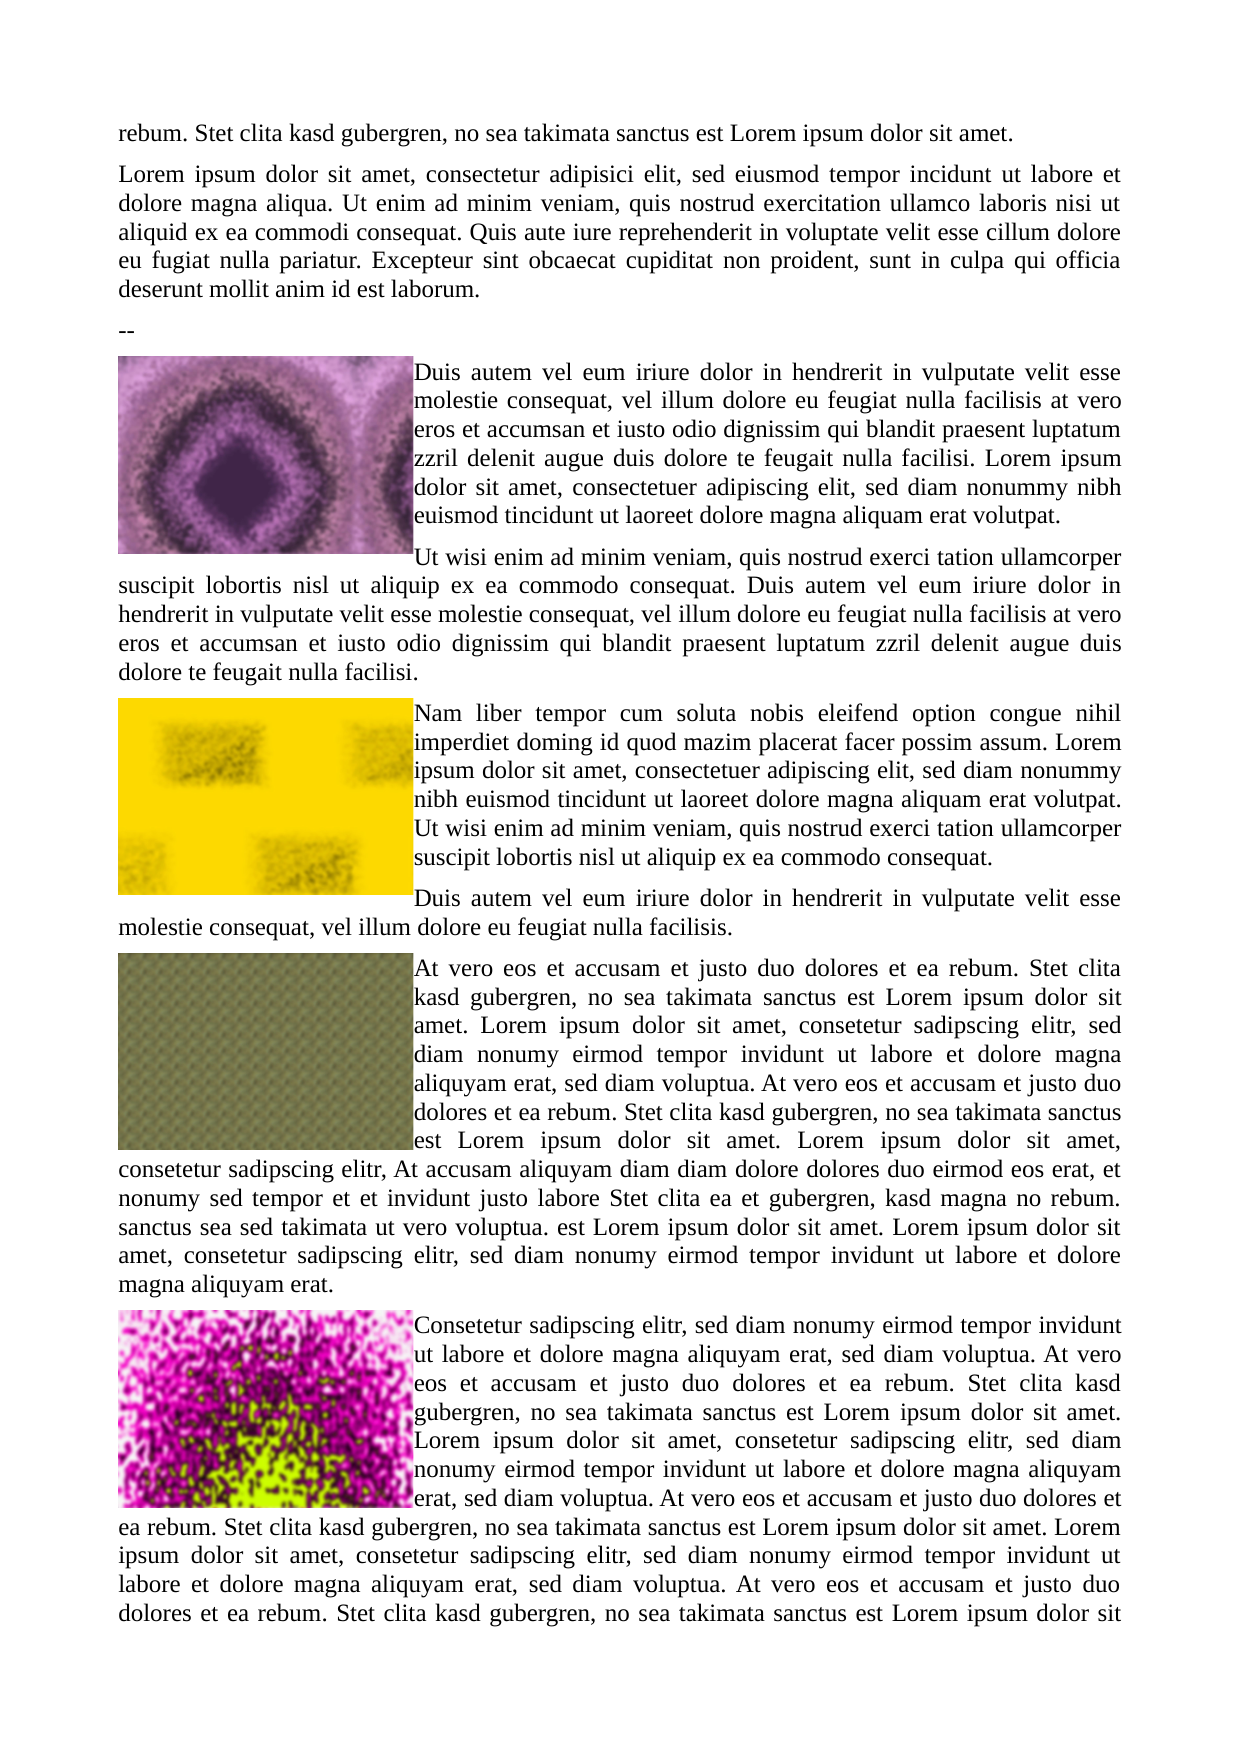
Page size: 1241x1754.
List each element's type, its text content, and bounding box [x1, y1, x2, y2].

text rebum. Stet clita kasd gubergren, no sea takimata sanctus est Lorem ipsum dolor sit amet. [118, 118, 1122, 147]
picture [118, 356, 414, 554]
picture [118, 698, 414, 895]
text Duis autem vel eum iriure dolor in hendrerit in vulputate velit esse molestie consequat, vel illum dolore eu feugiat nulla facilisis. [118, 883, 1122, 941]
picture [118, 953, 414, 1150]
text Nam liber tempor cum soluta nobis eleifend option congue nihil imperdiet doming id quod mazim placerat facer possim assum. Lorem ipsum dolor sit amet, consectetuer adipiscing elit, sed diam nonummy nibh euismod tincidunt ut laoreet dolore magna aliquam erat volutpat. Ut wisi enim ad minim veniam, quis nostrud exerci tation ullamcorper suscipit lobortis nisl ut aliquip ex ea commodo consequat. [414, 698, 1122, 871]
text Duis autem vel eum iriure dolor in hendrerit in vulputate velit esse molestie consequat, vel illum dolore eu feugiat nulla facilisis at vero eros et accumsan et iusto odio dignissim qui blandit praesent luptatum zzril delenit augue duis dolore te feugait nulla facilisi. Lorem ipsum dolor sit amet, consectetuer adipiscing elit, sed diam nonummy nibh euismod tincidunt ut laoreet dolore magna aliquam erat volutpat. [414, 357, 1122, 529]
text At vero eos et accusam et justo duo dolores et ea rebum. Stet clita kasd gubergren, no sea takimata sanctus est Lorem ipsum dolor sit amet. Lorem ipsum dolor sit amet, consetetur sadipscing elitr, sed diam nonumy eirmod tempor invidunt ut labore et dolore magna aliquyam erat, sed diam voluptua. At vero eos et accusam et justo duo dolores et ea rebum. Stet clita kasd gubergren, no sea takimata sanctus est Lorem ipsum dolor sit amet. Lorem ipsum dolor sit amet, consetetur sadipscing elitr, At accusam aliquyam diam diam dolore dolores duo eirmod eos erat, et nonumy sed tempor et et invidunt justo labore Stet clita ea et gubergren, kasd magna no rebum. sanctus sea sed takimata ut vero voluptua. est Lorem ipsum dolor sit amet. Lorem ipsum dolor sit amet, consetetur sadipscing elitr, sed diam nonumy eirmod tempor invidunt ut labore et dolore magna aliquyam erat. [118, 953, 1122, 1298]
text Ut wisi enim ad minim veniam, quis nostrud exerci tation ullamcorper suscipit lobortis nisl ut aliquip ex ea commodo consequat. Duis autem vel eum iriure dolor in hendrerit in vulputate velit esse molestie consequat, vel illum dolore eu feugiat nulla facilisis at vero eros et accumsan et iusto odio dignissim qui blandit praesent luptatum zzril delenit augue duis dolore te feugait nulla facilisi. [118, 542, 1122, 686]
text Consetetur sadipscing elitr, sed diam nonumy eirmod tempor invidunt ut labore et dolore magna aliquyam erat, sed diam voluptua. At vero eos et accusam et justo duo dolores et ea rebum. Stet clita kasd gubergren, no sea takimata sanctus est Lorem ipsum dolor sit amet. Lorem ipsum dolor sit amet, consetetur sadipscing elitr, sed diam nonumy eirmod tempor invidunt ut labore et dolore magna aliquyam erat, sed diam voluptua. At vero eos et accusam et justo duo dolores et ea rebum. Stet clita kasd gubergren, no sea takimata sanctus est Lorem ipsum dolor sit amet. Lorem ipsum dolor sit amet, consetetur sadipscing elitr, sed diam nonumy eirmod tempor invidunt ut labore et dolore magna aliquyam erat, sed diam voluptua. At vero eos et accusam et justo duo dolores et ea rebum. Stet clita kasd gubergren, no sea takimata sanctus est Lorem ipsum dolor sit [118, 1311, 1122, 1627]
text Lorem ipsum dolor sit amet, consectetur adipisici elit, sed eiusmod tempor incidunt ut labore et dolore magna aliqua. Ut enim ad minim veniam, quis nostrud exercitation ullamco laboris nisi ut aliquid ex ea commodi consequat. Quis aute iure reprehenderit in voluptate velit esse cillum dolore eu fugiat nulla pariatur. Excepteur sint obcaecat cupiditat non proident, sunt in culpa qui officia deserunt mollit anim id est laborum. [118, 159, 1122, 303]
picture [118, 1310, 414, 1508]
text -- [118, 316, 1122, 344]
